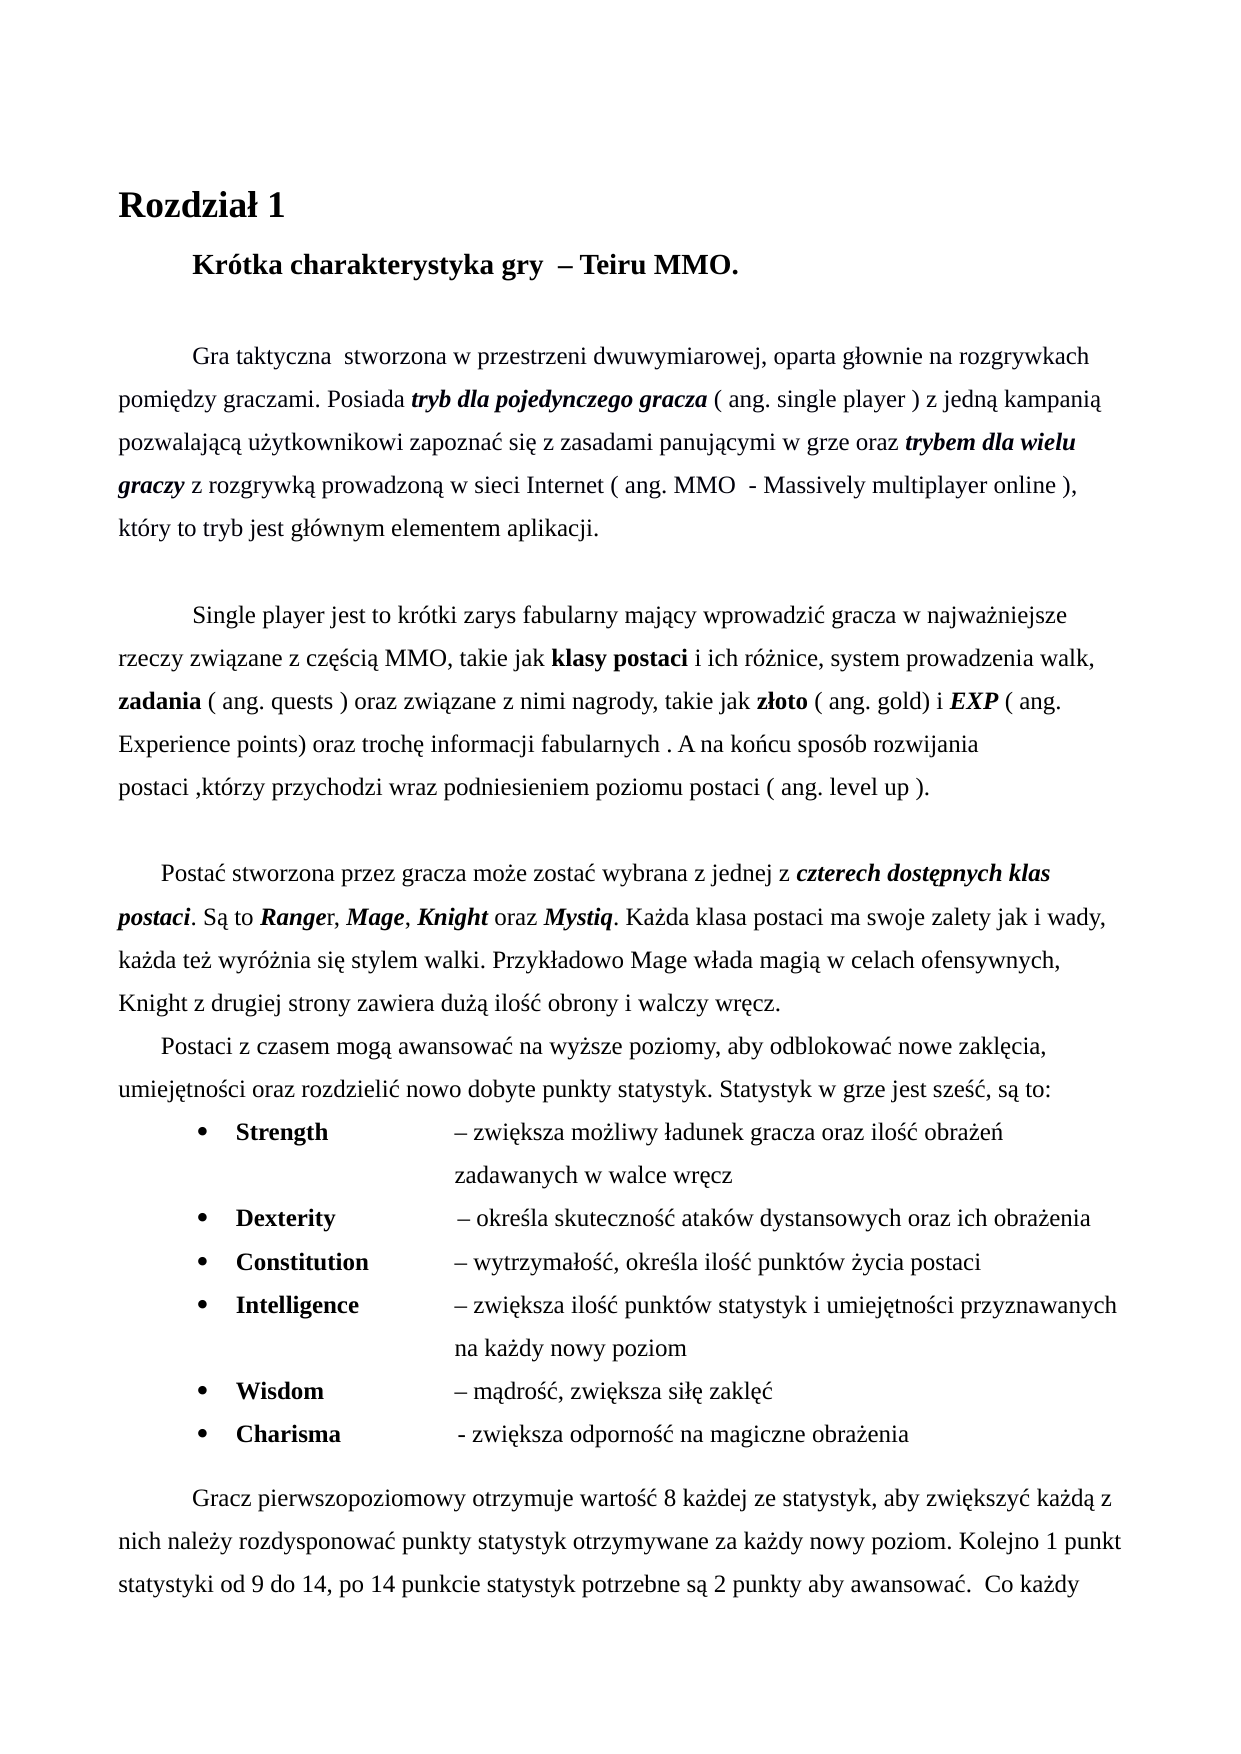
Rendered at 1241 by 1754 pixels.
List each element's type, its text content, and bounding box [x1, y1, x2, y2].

text Gra taktyczna stworzona w przestrzeni dwuwymiarowej, oparta głownie na rozgrywkach pomiędzy graczami. Posiada tryb dla pojedynczego gracza ( ang. single player ) z jedną kampanią pozwalającą użytkownikowi zapoznać się z zasadami panującymi w grze oraz trybem dla wielu graczy z rozgrywką prowadzoną w sieci Internet ( ang. MMO - Massively multiplayer online ), który to tryb jest głównym elementem aplikacji. [118, 341, 1122, 542]
text Gracz pierwszopoziomowy otrzymuje wartość 8 każdej ze statystyk, aby zwiększyć każdą z nich należy rozdysponować punkty statystyk otrzymywane za każdy nowy poziom. Kolejno 1 punkt statystyki od 9 do 14, po 14 punkcie statystyk potrzebne są 2 punkty aby awansować. Co każdy [118, 1483, 1122, 1598]
text Rozdział 1 [118, 183, 1122, 226]
text Single player jest to krótki zarys fabularny mający wprowadzić gracza w najważniejsze rzeczy związane z częścią MMO, takie jak klasy postaci i ich różnice, system prowadzenia walk, zadania ( ang. quests ) oraz związane z nimi nagrody, takie jak złoto ( ang. gold) i EXP ( ang. Experience points) oraz trochę informacji fabularnych . A na końcu sposób rozwijania postaci ,którzy przychodzi wraz podniesieniem poziomu postaci ( ang. level up ). [118, 600, 1122, 801]
text Krótka charakterystyka gry – Teiru MMO. [118, 247, 1122, 281]
text Postać stworzona przez gracza może zostać wybrana z jednej z czterech dostępnych klas postaci. Są to Ranger, Mage, Knight oraz Mystiq. Każda klasa postaci ma swoje zalety jak i wady, każda też wyróżnia się stylem walki. Przykładowo Mage włada magią w celach ofensywnych, Knight z drugiej strony zawiera dużą ilość obrony i walczy wręcz. [118, 858, 1122, 1017]
list Dexterity – określa skuteczność ataków dystansowych oraz ich obrażenia [198, 1203, 1122, 1232]
list Constitution – wytrzymałość, określa ilość punktów życia postaci [198, 1247, 1122, 1275]
list Wisdom – mądrość, zwiększa siłę zaklęć [198, 1376, 1122, 1405]
list Strength – zwiększa możliwy ładunek gracza oraz ilość obrażeń zadawanych w walce wręcz [198, 1117, 1122, 1189]
text Postaci z czasem mogą awansować na wyższe poziomy, aby odblokować nowe zaklęcia, umiejętności oraz rozdzielić nowo dobyte punkty statystyk. Statystyk w grze jest sześć, są to: [118, 1031, 1122, 1103]
list Intelligence – zwiększa ilość punktów statystyk i umiejętności przyznawanych na każdy nowy poziom [198, 1290, 1122, 1362]
list Charisma - zwiększa odporność na magiczne obrażenia [198, 1419, 1122, 1448]
